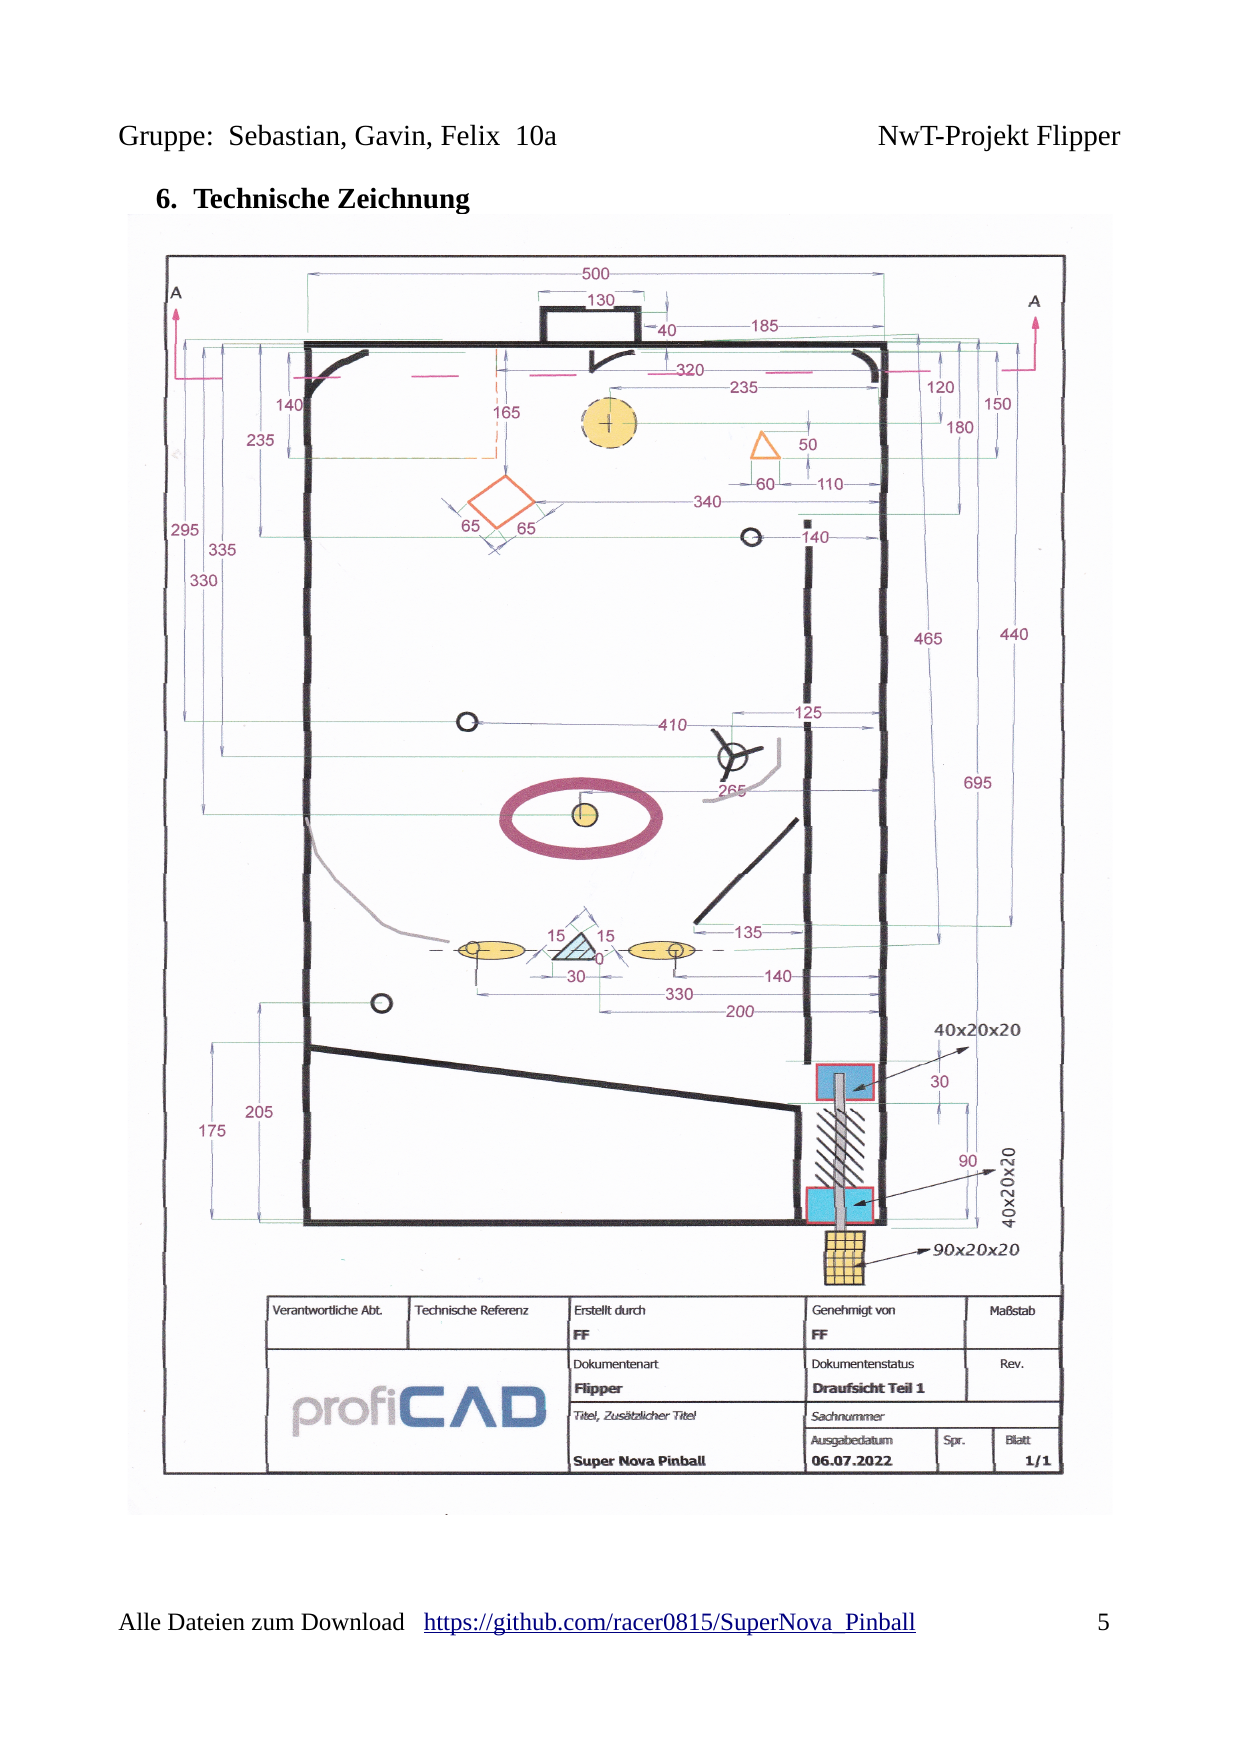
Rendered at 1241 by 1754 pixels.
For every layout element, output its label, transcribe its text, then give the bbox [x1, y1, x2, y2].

picture [127, 214, 1113, 1515]
list Technische Zeichnung [156, 181, 1122, 215]
